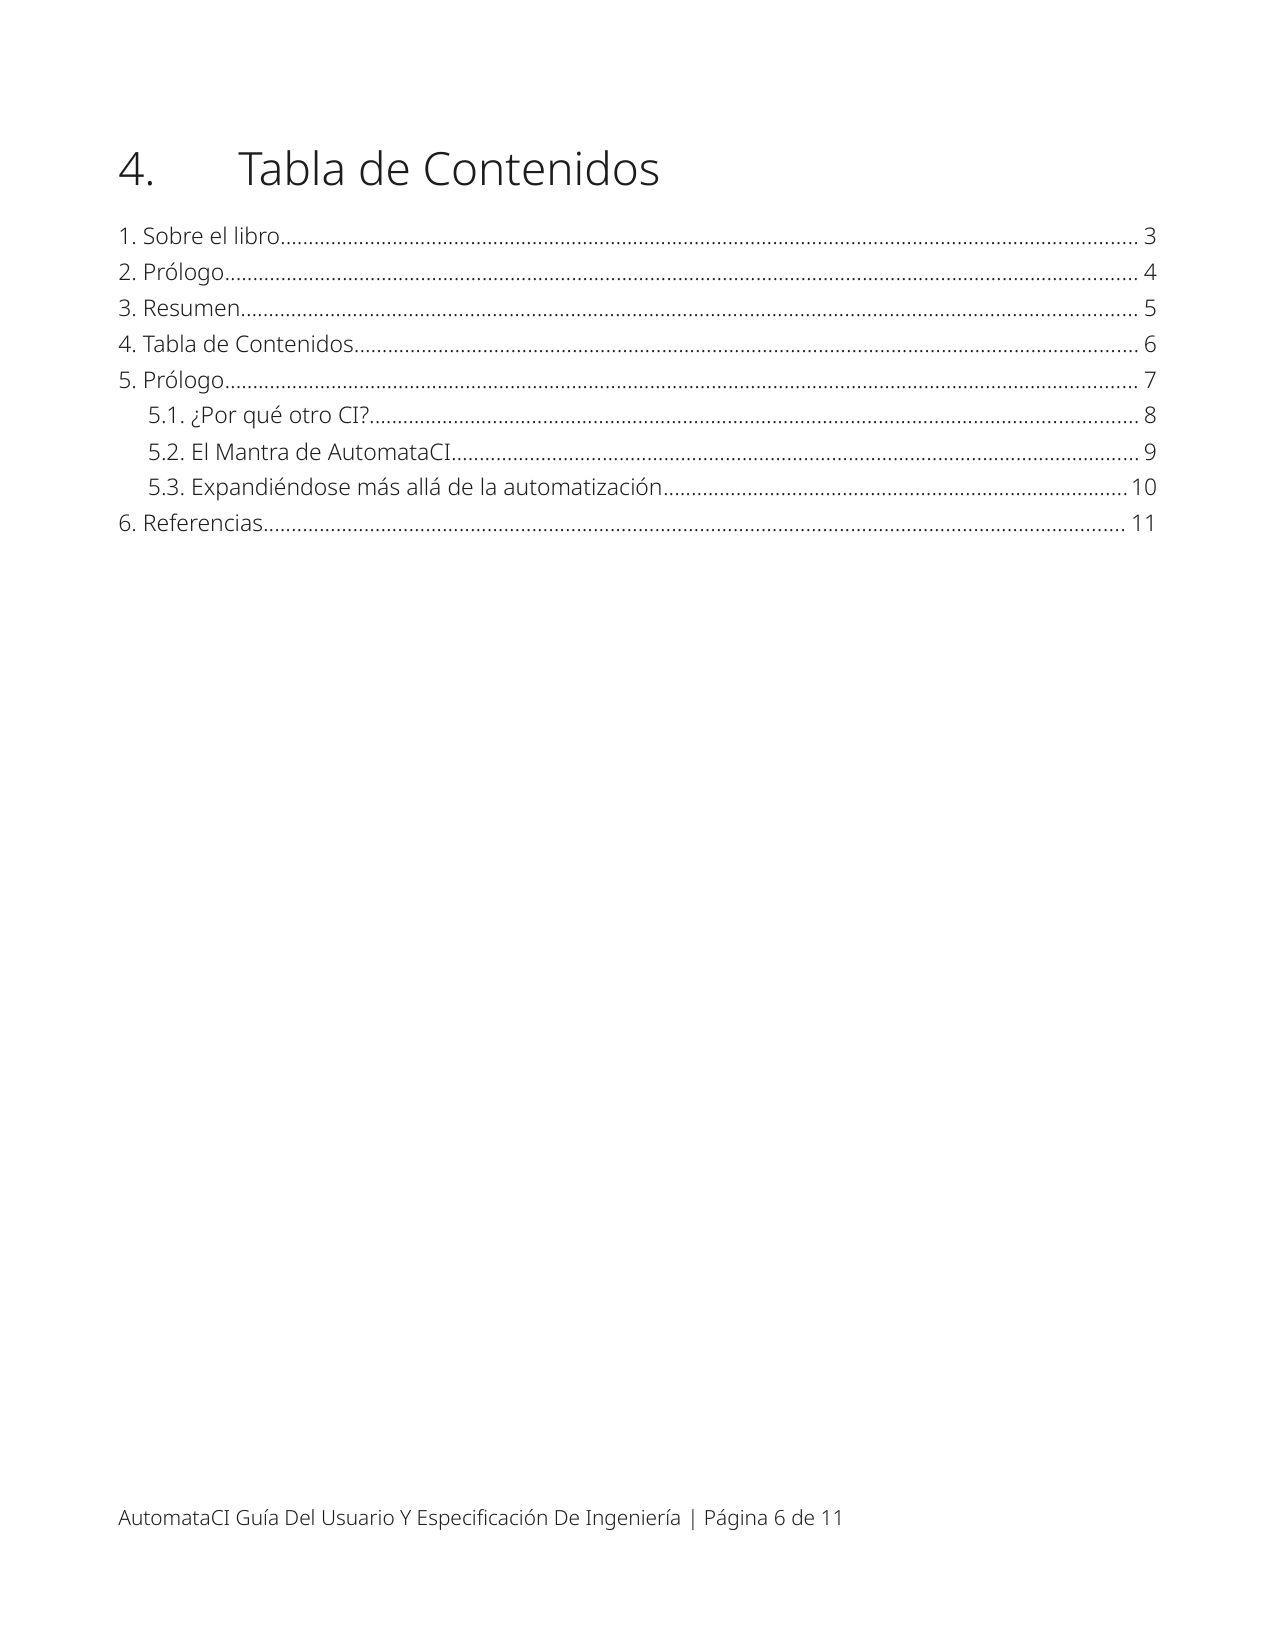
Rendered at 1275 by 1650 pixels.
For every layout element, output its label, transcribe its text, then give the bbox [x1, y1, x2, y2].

text 5.1. ¿Por qué otro CI? 8 [148, 399, 1157, 431]
subtitle Tabla de Contenidos [118, 136, 1157, 198]
text 1. Sobre el libro 3 [118, 220, 1157, 251]
text 2. Prólogo 4 [118, 256, 1157, 287]
text 4. Tabla de Contenidos 6 [118, 328, 1157, 359]
text 3. Resumen 5 [118, 292, 1157, 323]
text 5. Prólogo 7 [118, 363, 1157, 395]
text 5.3. Expandiéndose más allá de la automatización 10 [148, 471, 1157, 503]
text 5.2. El Mantra de AutomataCI 9 [148, 435, 1157, 467]
text 6. Referencias 11 [118, 507, 1157, 538]
